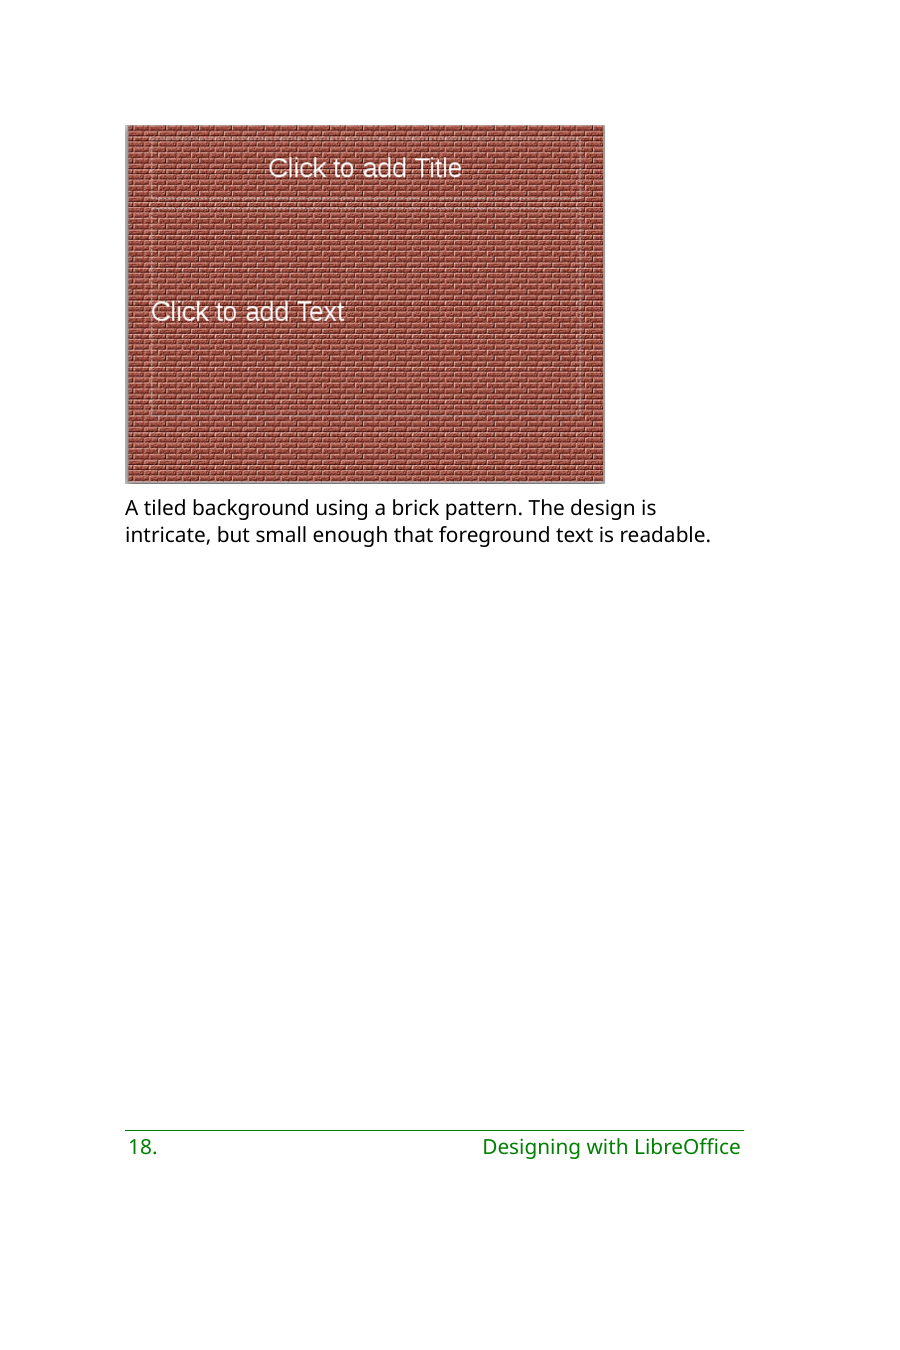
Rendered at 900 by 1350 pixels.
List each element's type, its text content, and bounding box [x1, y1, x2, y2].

table_header [125, 125, 744, 486]
table_cell A tiled background using a brick pattern. The design is intricate, but small enough that foreground text is readable. [125, 486, 744, 548]
picture [125, 125, 605, 484]
